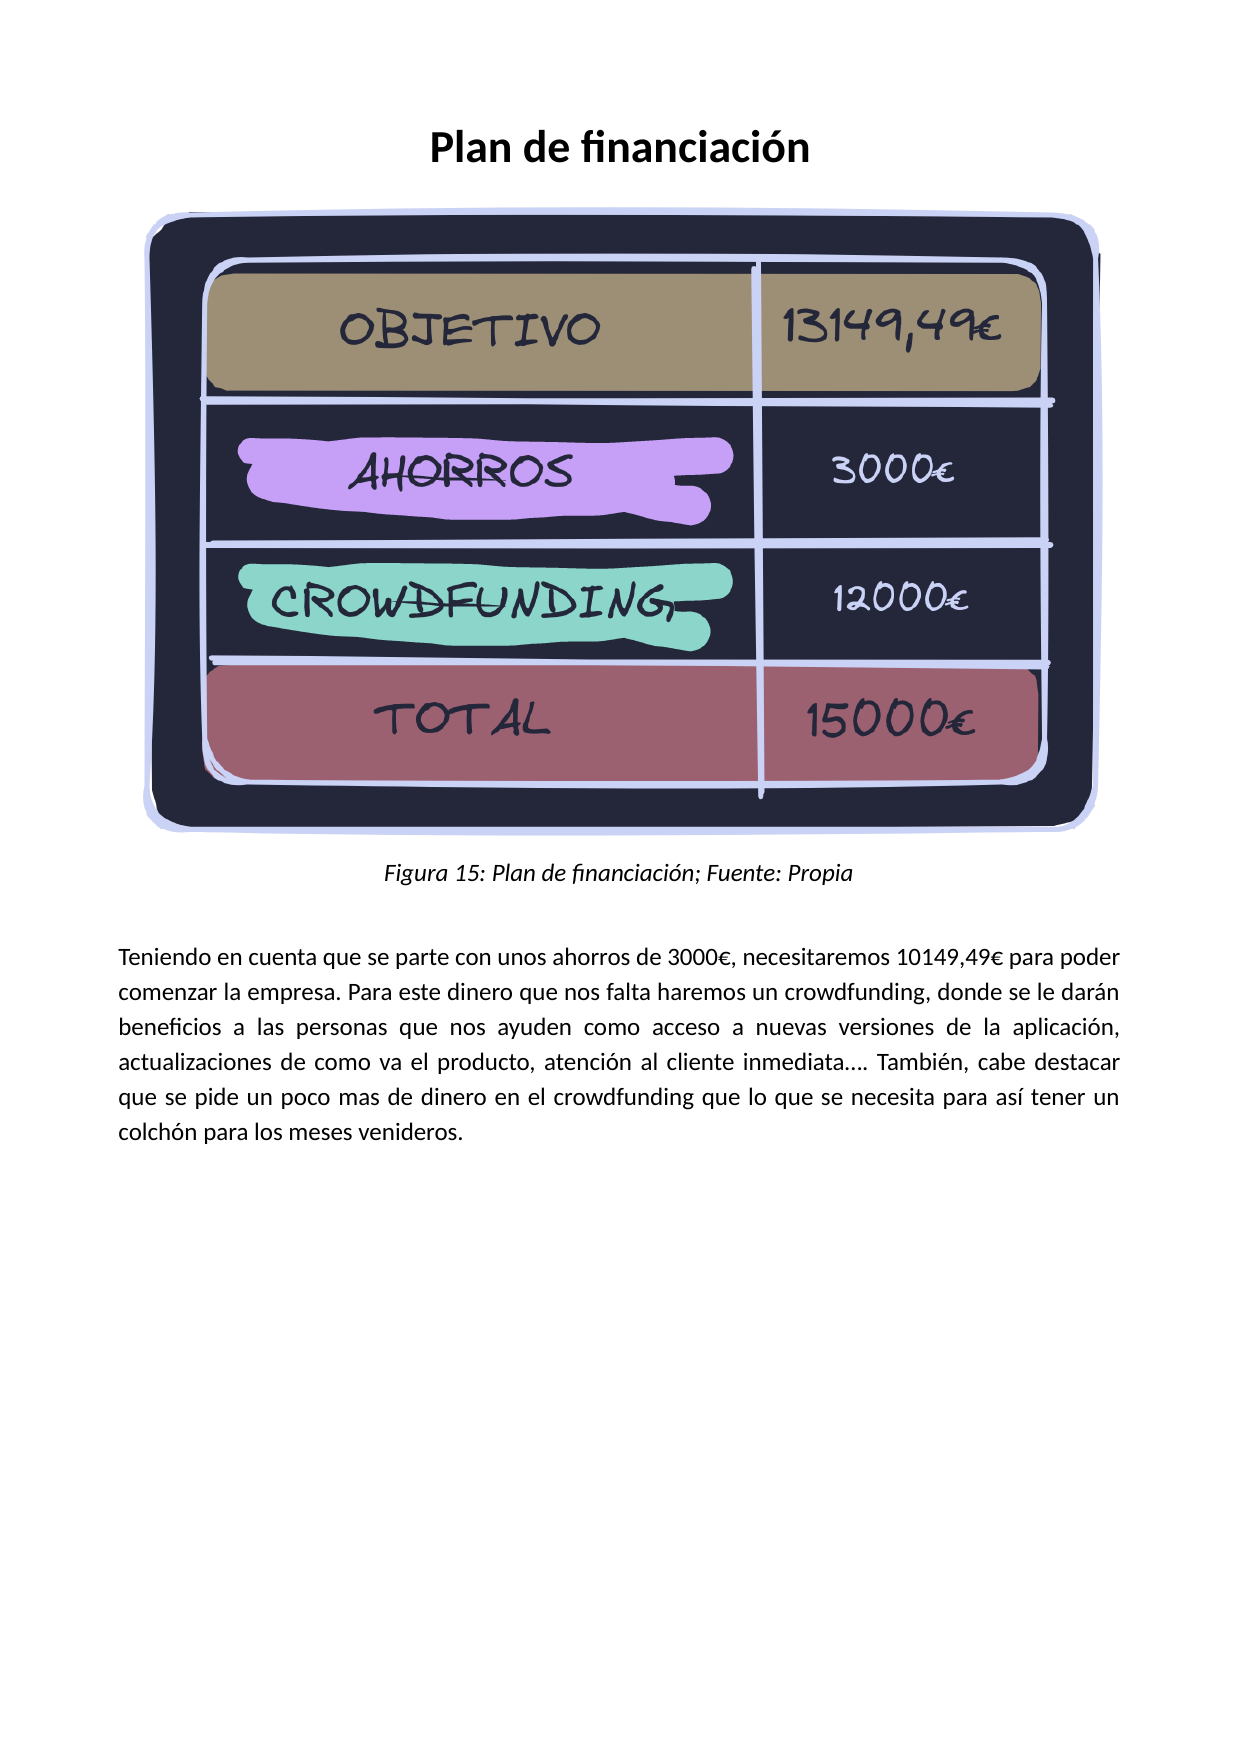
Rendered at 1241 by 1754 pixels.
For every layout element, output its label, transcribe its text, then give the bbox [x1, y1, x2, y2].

picture [118, 186, 1123, 857]
text Teniendo en cuenta que se parte con unos ahorros de 3000€, necesitaremos 10149,49€ para poder comenzar la empresa. Para este dinero que nos falta haremos un crowdfunding, donde se le darán beneficios a las personas que nos ayuden como acceso a nuevas versiones de la aplicación, actualizaciones de como va el producto, atención al cliente inmediata…. También, cabe destacar que se pide un poco mas de dinero en el crowdfunding que lo que se necesita para así tener un colchón para los meses venideros. [118, 941, 1122, 1147]
text Plan de financiación [118, 118, 1122, 174]
text Figura 15: Plan de financiación; Fuente: Propia [118, 857, 1122, 887]
